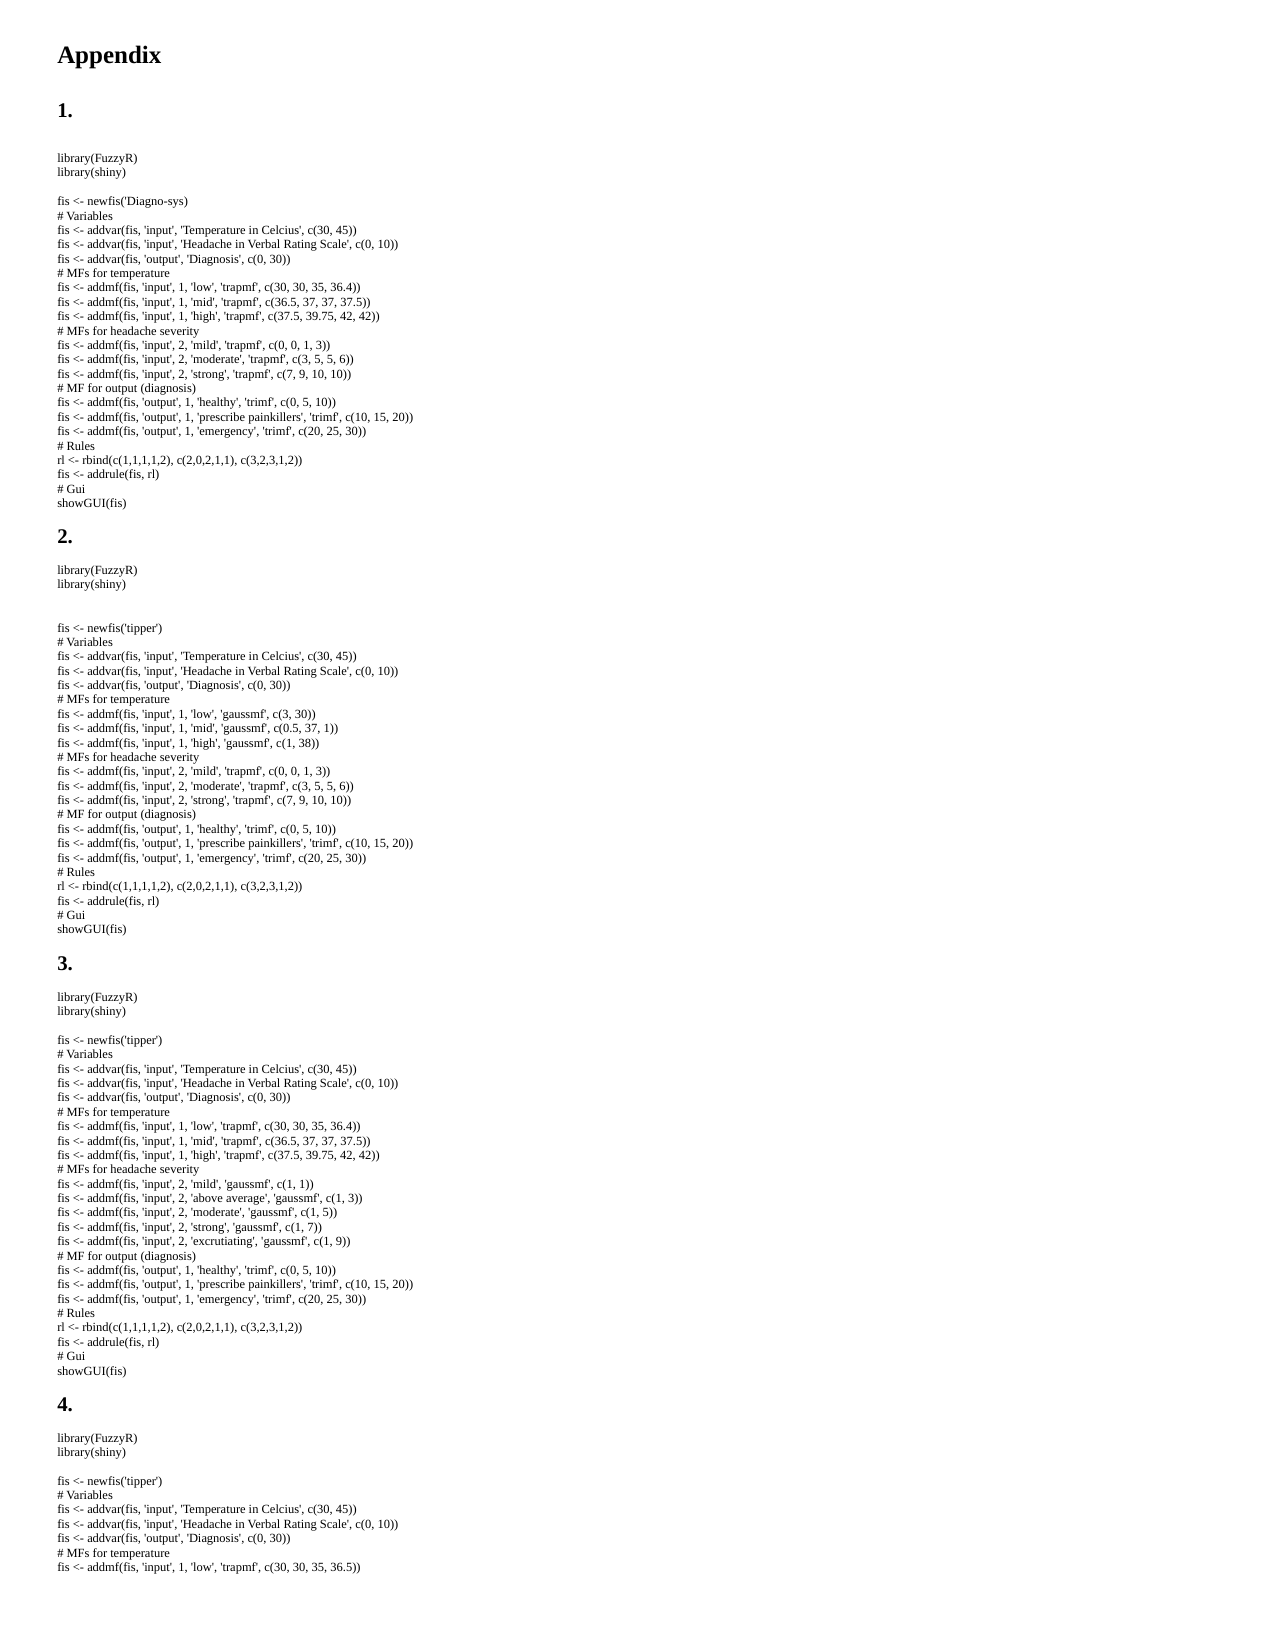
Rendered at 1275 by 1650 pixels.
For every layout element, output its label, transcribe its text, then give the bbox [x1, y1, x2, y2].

text fis <- addmf(fis, 'output', 1, 'prescribe painkillers', 'trimf', c(10, 15, 20)) [57, 836, 1221, 850]
text library(shiny) [57, 1004, 1221, 1018]
text fis <- newfis('Diagno-sys) [57, 194, 1221, 208]
text fis <- addvar(fis, 'input', 'Headache in Verbal Rating Scale', c(0, 10)) [57, 237, 1221, 251]
text fis <- addmf(fis, 'output', 1, 'healthy', 'trimf', c(0, 5, 10)) [57, 822, 1221, 836]
text fis <- addmf(fis, 'output', 1, 'emergency', 'trimf', c(20, 25, 30)) [57, 1291, 1221, 1306]
text 1. [57, 98, 1221, 122]
text fis <- addmf(fis, 'input', 1, 'low', 'trapmf', c(30, 30, 35, 36.5)) [57, 1560, 1221, 1574]
text fis <- addmf(fis, 'input', 2, 'mild', 'trapmf', c(0, 0, 1, 3)) [57, 764, 1221, 778]
text # MF for output (diagnosis) [57, 807, 1221, 822]
text fis <- addvar(fis, 'output', 'Diagnosis', c(0, 30)) [57, 678, 1221, 692]
text # Gui [57, 481, 1221, 496]
text # Variables [57, 1488, 1221, 1502]
text # Variables [57, 1047, 1221, 1061]
text # Rules [57, 438, 1221, 453]
text fis <- addmf(fis, 'output', 1, 'emergency', 'trimf', c(20, 25, 30)) [57, 850, 1221, 865]
text showGUI(fis) [57, 1363, 1221, 1378]
text fis <- addmf(fis, 'input', 2, 'mild', 'trapmf', c(0, 0, 1, 3)) [57, 338, 1221, 352]
text showGUI(fis) [57, 496, 1221, 510]
text fis <- addvar(fis, 'input', 'Temperature in Celcius', c(30, 45)) [57, 1061, 1221, 1076]
text 2. [57, 524, 1221, 548]
text fis <- addmf(fis, 'input', 1, 'low', 'gaussmf', c(3, 30)) [57, 707, 1221, 721]
text fis <- addrule(fis, rl) [57, 893, 1221, 908]
text fis <- addmf(fis, 'input', 2, 'excrutiating', 'gaussmf', c(1, 9)) [57, 1234, 1221, 1248]
text fis <- addvar(fis, 'input', 'Headache in Verbal Rating Scale', c(0, 10)) [57, 1517, 1221, 1531]
text fis <- addmf(fis, 'input', 2, 'moderate', 'gaussmf', c(1, 5)) [57, 1205, 1221, 1219]
text fis <- addmf(fis, 'input', 2, 'moderate', 'trapmf', c(3, 5, 5, 6)) [57, 778, 1221, 793]
text fis <- addmf(fis, 'input', 1, 'mid', 'trapmf', c(36.5, 37, 37, 37.5)) [57, 294, 1221, 309]
text fis <- addmf(fis, 'input', 1, 'low', 'trapmf', c(30, 30, 35, 36.4)) [57, 280, 1221, 294]
text # Variables [57, 635, 1221, 649]
text library(shiny) [57, 165, 1221, 179]
text # Gui [57, 1349, 1221, 1363]
text # MFs for headache severity [57, 323, 1221, 338]
text fis <- addmf(fis, 'input', 2, 'moderate', 'trapmf', c(3, 5, 5, 6)) [57, 352, 1221, 366]
text library(shiny) [57, 1445, 1221, 1459]
text # Variables [57, 208, 1221, 223]
text # MFs for headache severity [57, 1162, 1221, 1176]
text fis <- addmf(fis, 'input', 1, 'mid', 'gaussmf', c(0.5, 37, 1)) [57, 721, 1221, 735]
text fis <- addmf(fis, 'input', 1, 'low', 'trapmf', c(30, 30, 35, 36.4)) [57, 1119, 1221, 1133]
text fis <- addrule(fis, rl) [57, 1334, 1221, 1349]
text fis <- addvar(fis, 'input', 'Temperature in Celcius', c(30, 45)) [57, 649, 1221, 663]
text fis <- addmf(fis, 'input', 2, 'strong', 'gaussmf', c(1, 7)) [57, 1219, 1221, 1234]
text fis <- addvar(fis, 'input', 'Headache in Verbal Rating Scale', c(0, 10)) [57, 1076, 1221, 1090]
text # MFs for headache severity [57, 750, 1221, 764]
text library(shiny) [57, 577, 1221, 592]
text fis <- addvar(fis, 'input', 'Temperature in Celcius', c(30, 45)) [57, 1502, 1221, 1517]
text fis <- addmf(fis, 'input', 2, 'above average', 'gaussmf', c(1, 3)) [57, 1191, 1221, 1205]
text fis <- addmf(fis, 'input', 2, 'strong', 'trapmf', c(7, 9, 10, 10)) [57, 366, 1221, 381]
text fis <- addmf(fis, 'input', 1, 'high', 'trapmf', c(37.5, 39.75, 42, 42)) [57, 309, 1221, 323]
text 3. [57, 951, 1221, 975]
text fis <- addmf(fis, 'output', 1, 'prescribe painkillers', 'trimf', c(10, 15, 20)) [57, 1277, 1221, 1291]
text fis <- addrule(fis, rl) [57, 467, 1221, 481]
text fis <- newfis('tipper') [57, 1473, 1221, 1488]
text fis <- addmf(fis, 'output', 1, 'emergency', 'trimf', c(20, 25, 30)) [57, 424, 1221, 438]
text fis <- addvar(fis, 'output', 'Diagnosis', c(0, 30)) [57, 251, 1221, 266]
text fis <- addmf(fis, 'input', 1, 'mid', 'trapmf', c(36.5, 37, 37, 37.5)) [57, 1133, 1221, 1148]
text fis <- addvar(fis, 'input', 'Temperature in Celcius', c(30, 45)) [57, 223, 1221, 237]
text rl <- rbind(c(1,1,1,1,2), c(2,0,2,1,1), c(3,2,3,1,2)) [57, 1320, 1221, 1334]
text fis <- newfis('tipper') [57, 1033, 1221, 1047]
text # MFs for temperature [57, 692, 1221, 707]
text Appendix [57, 40, 1221, 69]
text rl <- rbind(c(1,1,1,1,2), c(2,0,2,1,1), c(3,2,3,1,2)) [57, 453, 1221, 467]
text fis <- addmf(fis, 'output', 1, 'prescribe painkillers', 'trimf', c(10, 15, 20)) [57, 409, 1221, 424]
text fis <- addmf(fis, 'input', 1, 'high', 'gaussmf', c(1, 38)) [57, 735, 1221, 750]
text library(FuzzyR) [57, 989, 1221, 1004]
text # MF for output (diagnosis) [57, 381, 1221, 395]
text 4. [57, 1392, 1221, 1416]
text # Rules [57, 1306, 1221, 1320]
text library(FuzzyR) [57, 1430, 1221, 1445]
text fis <- addvar(fis, 'input', 'Headache in Verbal Rating Scale', c(0, 10)) [57, 663, 1221, 678]
text fis <- addvar(fis, 'output', 'Diagnosis', c(0, 30)) [57, 1531, 1221, 1545]
text fis <- addmf(fis, 'input', 2, 'strong', 'trapmf', c(7, 9, 10, 10)) [57, 793, 1221, 807]
text # MFs for temperature [57, 1104, 1221, 1119]
text library(FuzzyR) [57, 151, 1221, 165]
text # MFs for temperature [57, 266, 1221, 280]
text # MFs for temperature [57, 1545, 1221, 1560]
text fis <- addmf(fis, 'input', 1, 'high', 'trapmf', c(37.5, 39.75, 42, 42)) [57, 1148, 1221, 1162]
text fis <- addmf(fis, 'output', 1, 'healthy', 'trimf', c(0, 5, 10)) [57, 1263, 1221, 1277]
text # MF for output (diagnosis) [57, 1248, 1221, 1263]
text fis <- addvar(fis, 'output', 'Diagnosis', c(0, 30)) [57, 1090, 1221, 1104]
text # Rules [57, 865, 1221, 879]
text fis <- addmf(fis, 'input', 2, 'mild', 'gaussmf', c(1, 1)) [57, 1176, 1221, 1191]
text # Gui [57, 908, 1221, 922]
text fis <- newfis('tipper') [57, 620, 1221, 635]
text rl <- rbind(c(1,1,1,1,2), c(2,0,2,1,1), c(3,2,3,1,2)) [57, 879, 1221, 893]
text showGUI(fis) [57, 922, 1221, 937]
text library(FuzzyR) [57, 563, 1221, 577]
text fis <- addmf(fis, 'output', 1, 'healthy', 'trimf', c(0, 5, 10)) [57, 395, 1221, 409]
